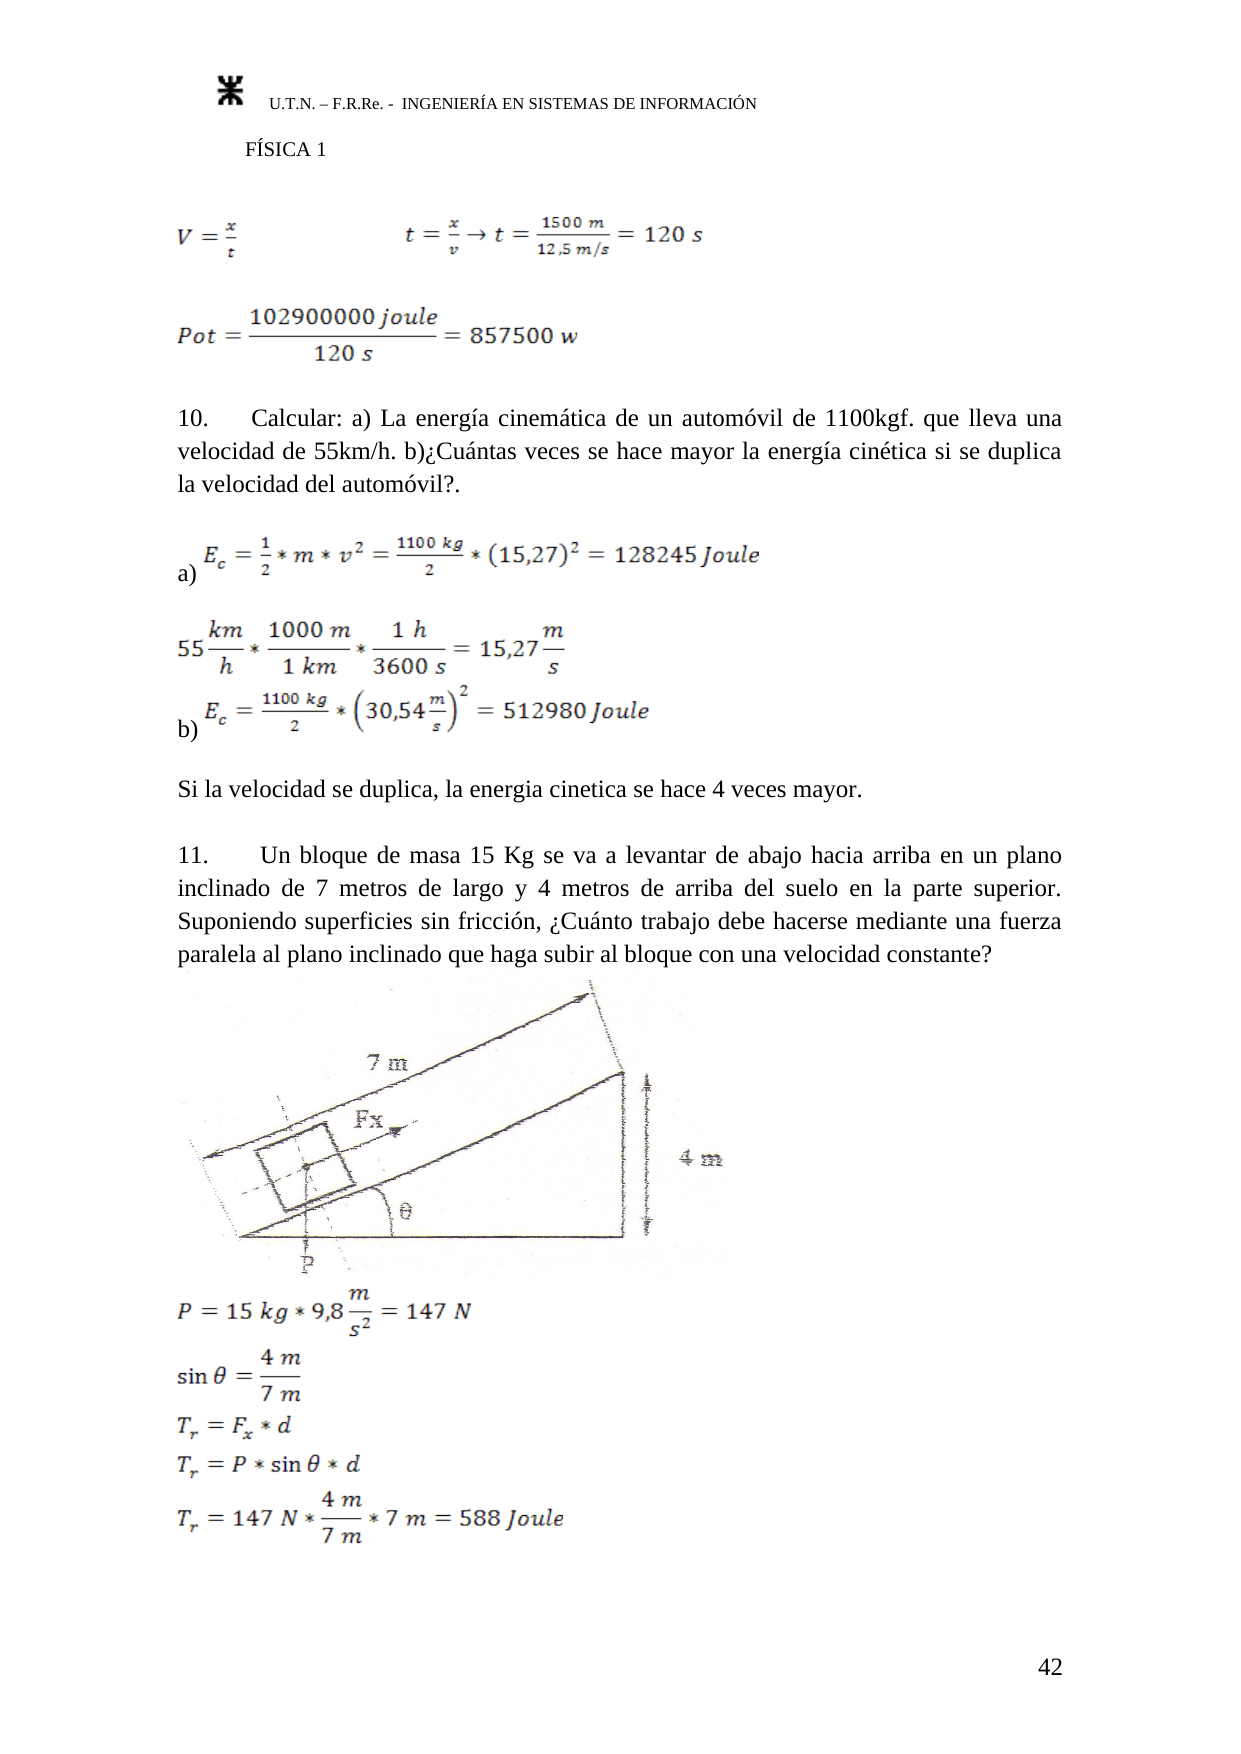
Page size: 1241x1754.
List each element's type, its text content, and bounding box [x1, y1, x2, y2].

picture [177, 1411, 293, 1446]
text a) [177, 535, 1063, 610]
text 11. Un bloque de masa 15 Kg se va a levantar de abajo hacia arriba en un plano inclinado de 7 metros de largo y 4 metros de arriba del suelo en la parte superior. Suponiendo superficies sin fricción, ¿Cuánto trabajo debe hacerse mediante una fuerza paralela al plano inclinado que haga subir al bloque con una velocidad constante? [177, 840, 1063, 967]
text b) [177, 683, 1063, 766]
picture [177, 1450, 360, 1485]
picture [177, 1346, 301, 1408]
picture [177, 1488, 563, 1550]
picture [177, 304, 578, 366]
picture [177, 1286, 471, 1343]
picture [177, 971, 728, 1282]
picture [203, 535, 759, 582]
picture [405, 214, 703, 264]
text Si la velocidad se duplica, la energia cinetica se hace 4 veces mayor. [177, 774, 1063, 802]
text 10. Calcular: a) La energía cinemática de un automóvil de 1100kgf. que lleva una velocidad de 55km/h. b)¿Cuántas veces se hace mayor la energía cinética si se duplica la velocidad del automóvil?. [177, 403, 1063, 498]
picture [204, 683, 650, 738]
picture [177, 617, 565, 679]
picture [177, 220, 237, 264]
